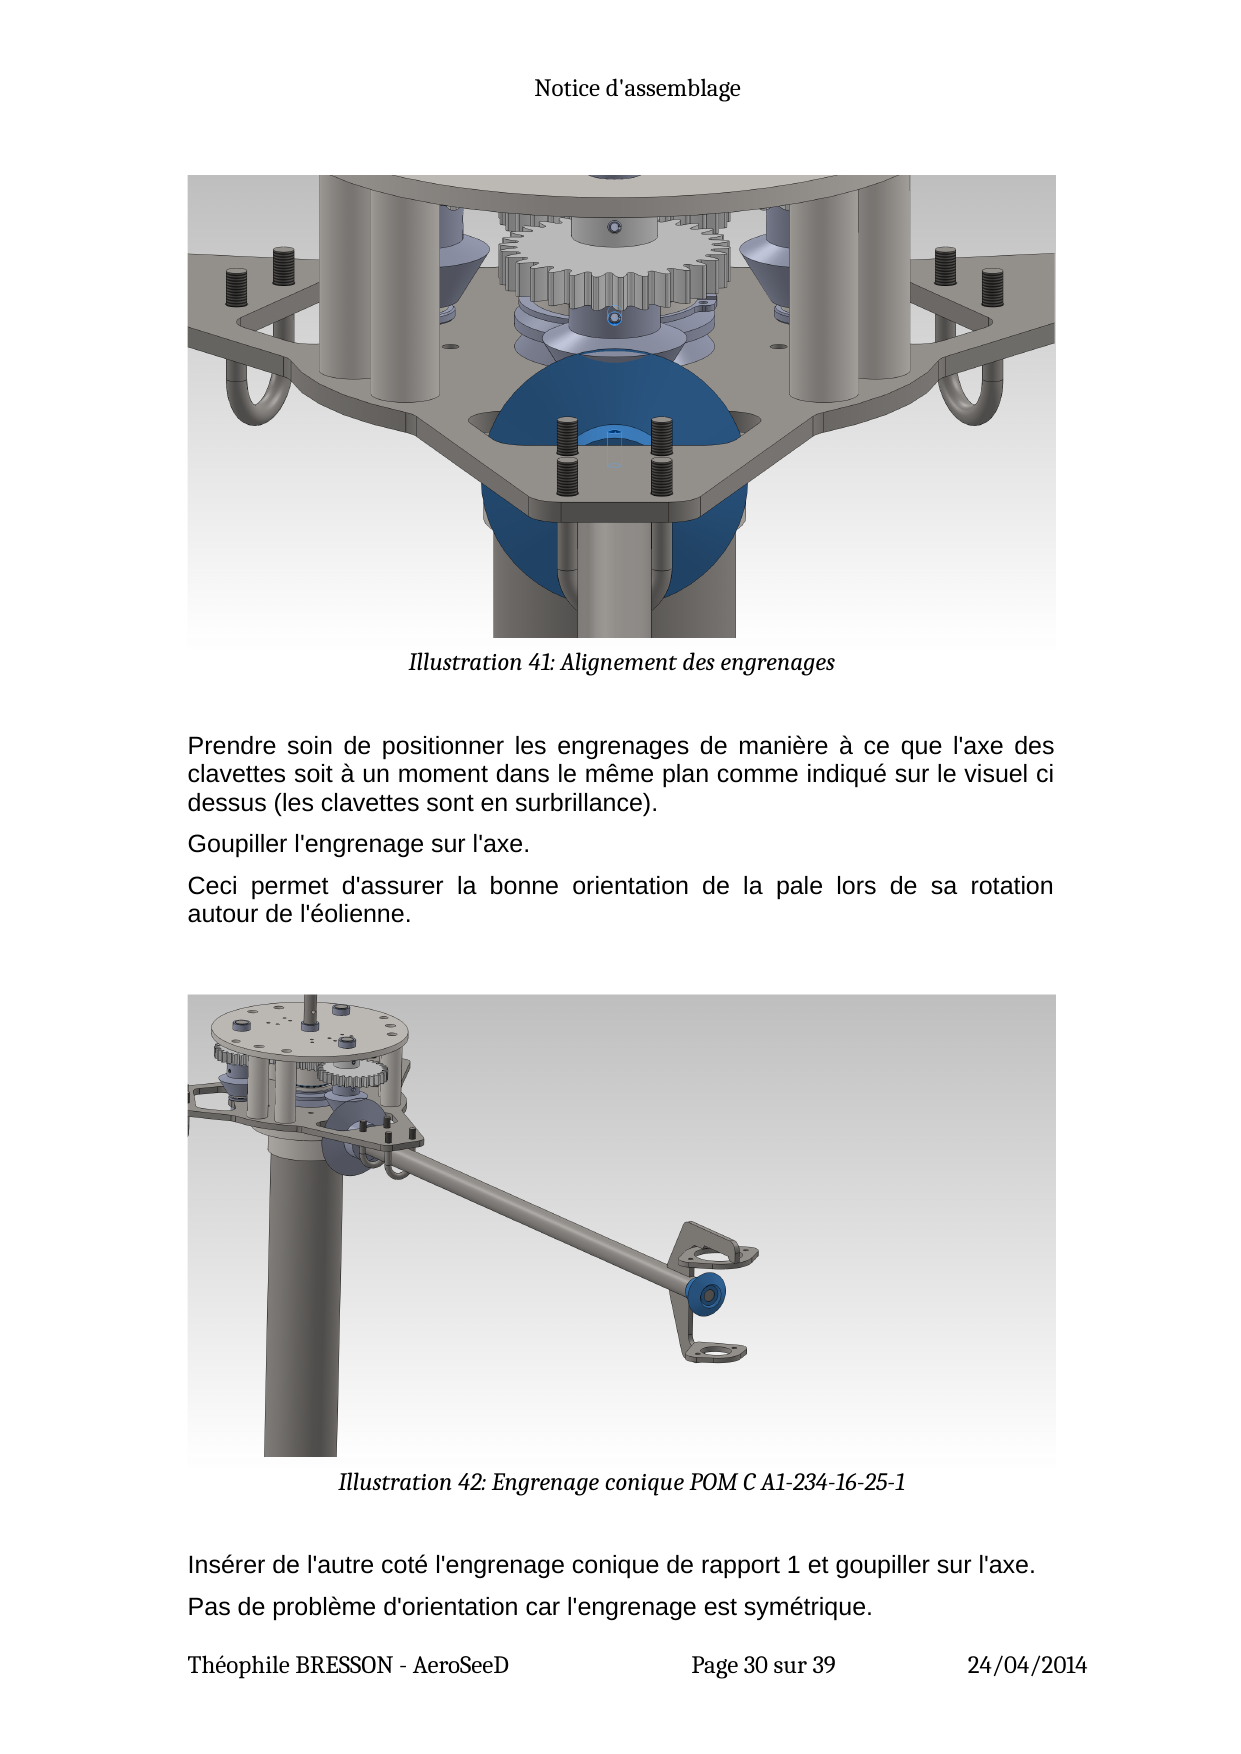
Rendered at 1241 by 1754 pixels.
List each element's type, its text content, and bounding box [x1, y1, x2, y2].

picture [187, 175, 1056, 649]
picture [187, 994, 1056, 1468]
text Insérer de l'autre coté l'engrenage conique de rapport 1 et goupiller sur l'axe. [187, 1550, 1056, 1579]
text Goupiller l'engrenage sur l'axe. [187, 829, 1056, 858]
text Ceci permet d'assurer la bonne orientation de la pale lors de sa rotation autour de l'éolienne. [187, 871, 1056, 928]
text Prendre soin de positionner les engrenages de manière à ce que l'axe des clavettes soit à un moment dans le même plan comme indiqué sur le visuel ci dessus (les clavettes sont en surbrillance). [187, 731, 1056, 817]
text Illustration 42: Engrenage conique POM C A1-234-16-25-1 [187, 1468, 1056, 1496]
text Illustration 41: Alignement des engrenages [187, 649, 1056, 677]
text Pas de problème d'orientation car l'engrenage est symétrique. [187, 1591, 1056, 1620]
